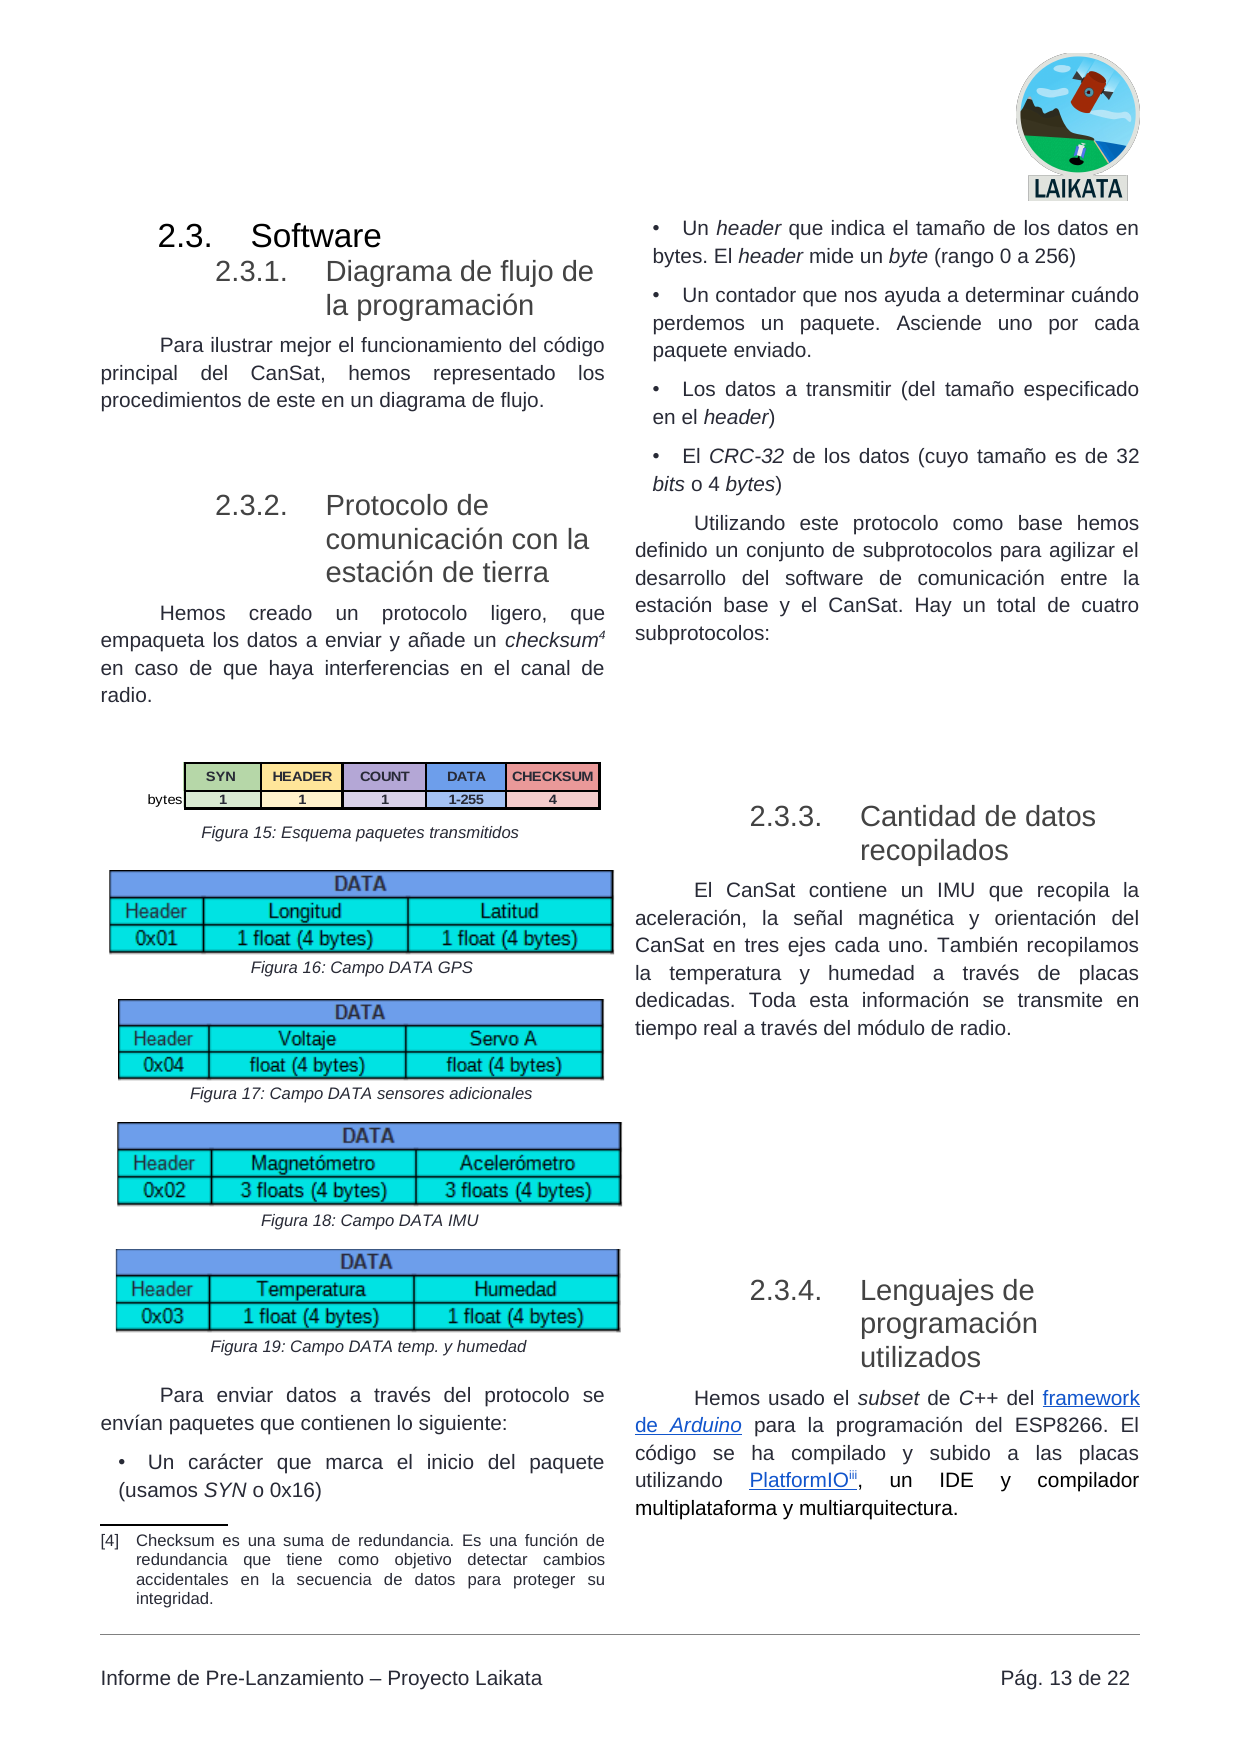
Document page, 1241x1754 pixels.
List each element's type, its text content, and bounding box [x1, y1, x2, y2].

text Hemos creado un protocolo ligero, que empaqueta los datos a enviar y añade un checksum en caso de que haya interferencias en el canal de radio. [100, 601, 605, 707]
text Figura 19: Campo DATA temp. y humedad [116, 1334, 621, 1356]
text Hemos usado el subset de C++ del framework de Arduino para la programación del ESP8266. El código se ha compilado y subido a las placas utilizando PlatformIO, un IDE y compilador multiplataforma y multiarquitectura. [635, 1385, 1140, 1519]
text Utilizando este protocolo como base hemos definido un conjunto de subprotocolos para agilizar el desarrollo del software de comunicación entre la estación base y el CanSat. Hay un total de cuatro subprotocolos: [635, 511, 1140, 645]
text Para ilustrar mejor el funcionamiento del código principal del CanSat, hemos representado los procedimientos de este en un diagrama de flujo. [100, 333, 605, 412]
picture [117, 1122, 623, 1208]
subtitle Protocolo de comunicación con la estación de tierra [288, 488, 605, 589]
picture [1016, 53, 1140, 201]
subtitle Lenguajes de programación utilizados [822, 1273, 1140, 1374]
picture [109, 870, 615, 956]
subtitle Diagrama de flujo de la programación [288, 254, 605, 321]
picture [115, 1249, 621, 1334]
list Un contador que nos ayuda a determinar cuándo perdemos un paquete. Asciende uno por cada paquete enviado. [652, 283, 1140, 362]
text Figura 17: Campo DATA sensores adicionales [118, 1082, 604, 1103]
list Un header que indica el tamaño de los datos en bytes. El header mide un byte (rango 0 a 256) [652, 216, 1140, 267]
text Figura 16: Campo DATA GPS [109, 956, 614, 977]
text Figura 18: Campo DATA IMU [117, 1208, 622, 1229]
text Para enviar datos a través del protocolo se envían paquetes que contienen lo siguiente: [100, 722, 605, 1434]
text El CanSat contiene un IMU que recopila la aceleración, la señal magnética y orientación del CanSat en tres ejes cada uno. También recopilamos la temperatura y humedad a través de placas dedicadas. Toda esta información se transmite en tiempo real a través del módulo de radio. [635, 878, 1140, 1040]
picture [118, 999, 605, 1082]
list El CRC-32 de los datos (cuyo tamaño es de 32 bits o 4 bytes) [652, 444, 1140, 496]
text Checksum es una suma de redundancia. Es una función de redundancia que tiene como objetivo detectar cambios accidentales en la secuencia de datos para proteger su integridad. [100, 1531, 605, 1608]
text Figura 15: Esquema paquetes transmitidos [107, 752, 612, 842]
list Un carácter que marca el inicio del paquete (usamos SYN o 0x16) [118, 1450, 605, 1501]
list Los datos a transmitir (del tamaño especificado en el header) [652, 377, 1140, 429]
subtitle Cantidad de datos recopilados [822, 799, 1140, 867]
subtitle Software [213, 216, 605, 254]
